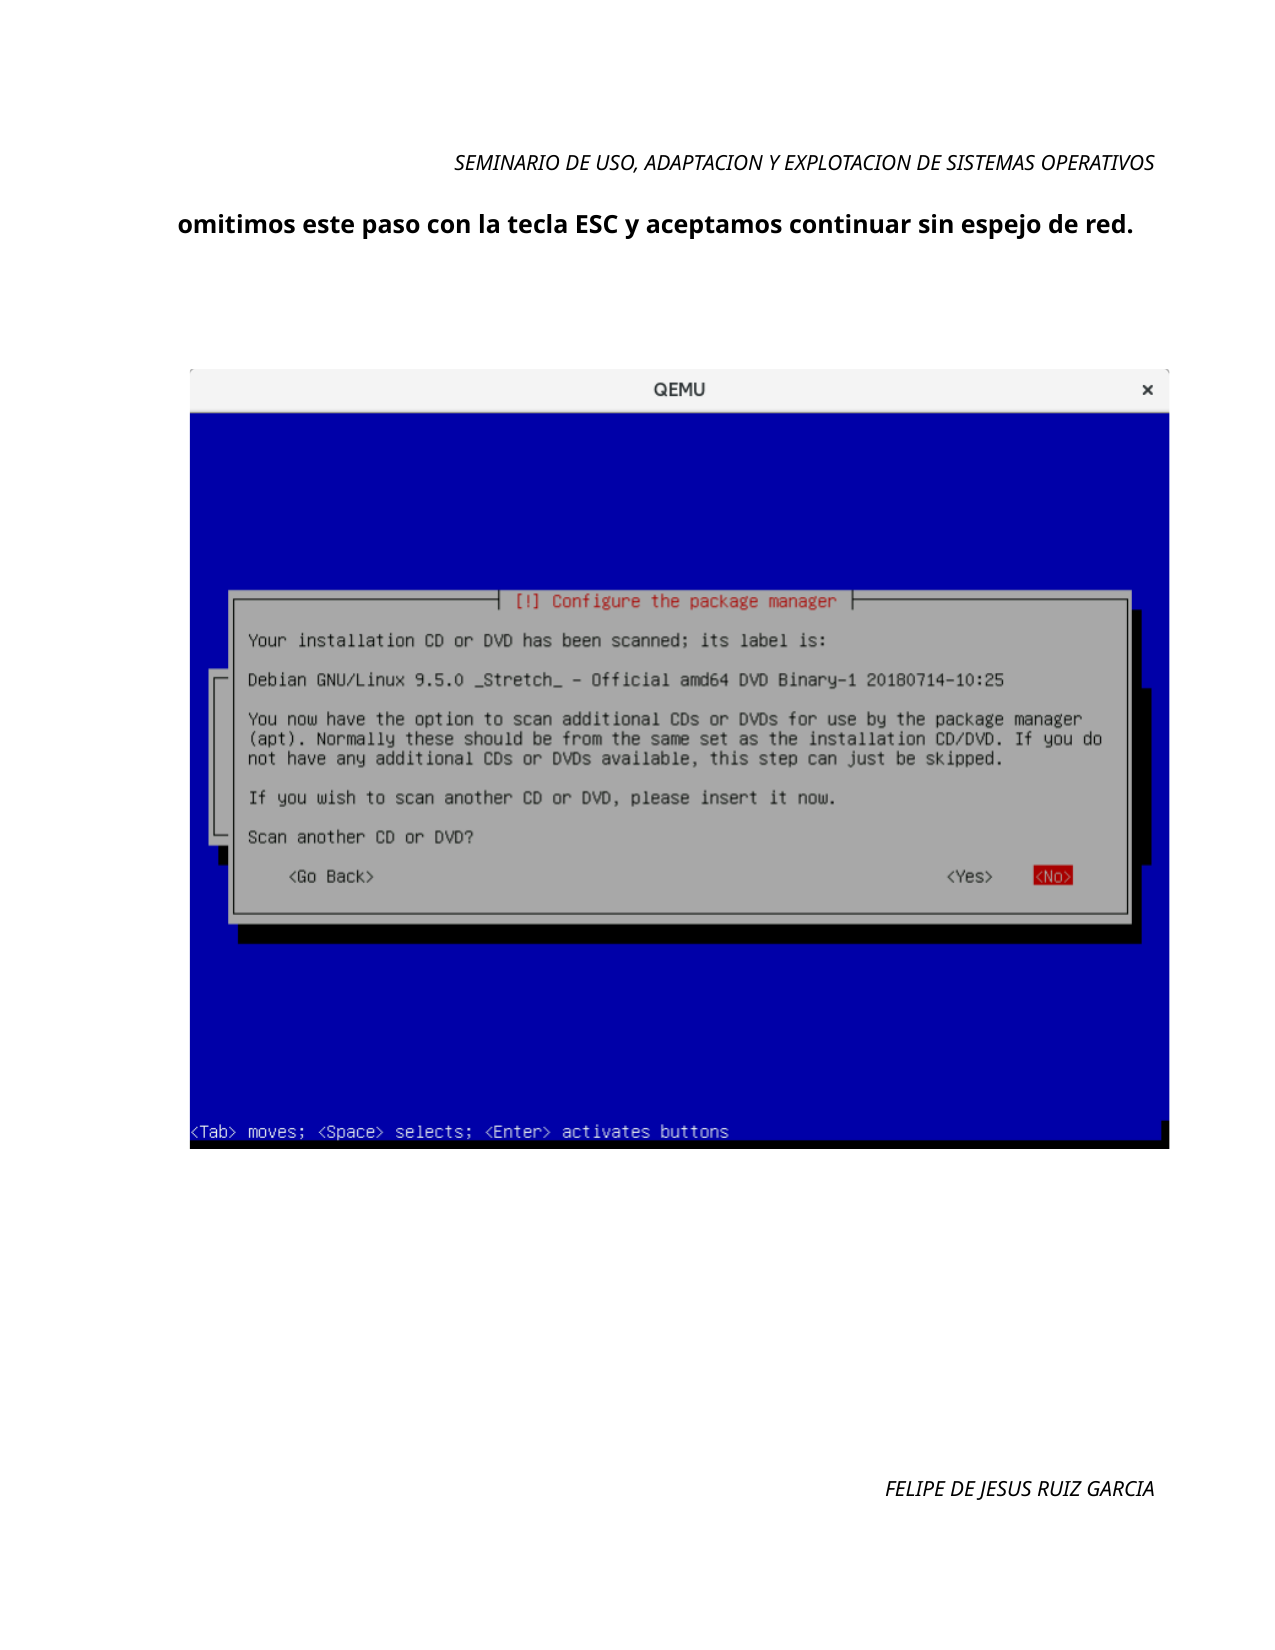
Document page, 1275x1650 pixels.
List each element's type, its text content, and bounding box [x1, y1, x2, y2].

text omitimos este paso con la tecla ESC y aceptamos continuar sin espejo de red. [177, 207, 1157, 241]
picture [189, 369, 1170, 1149]
